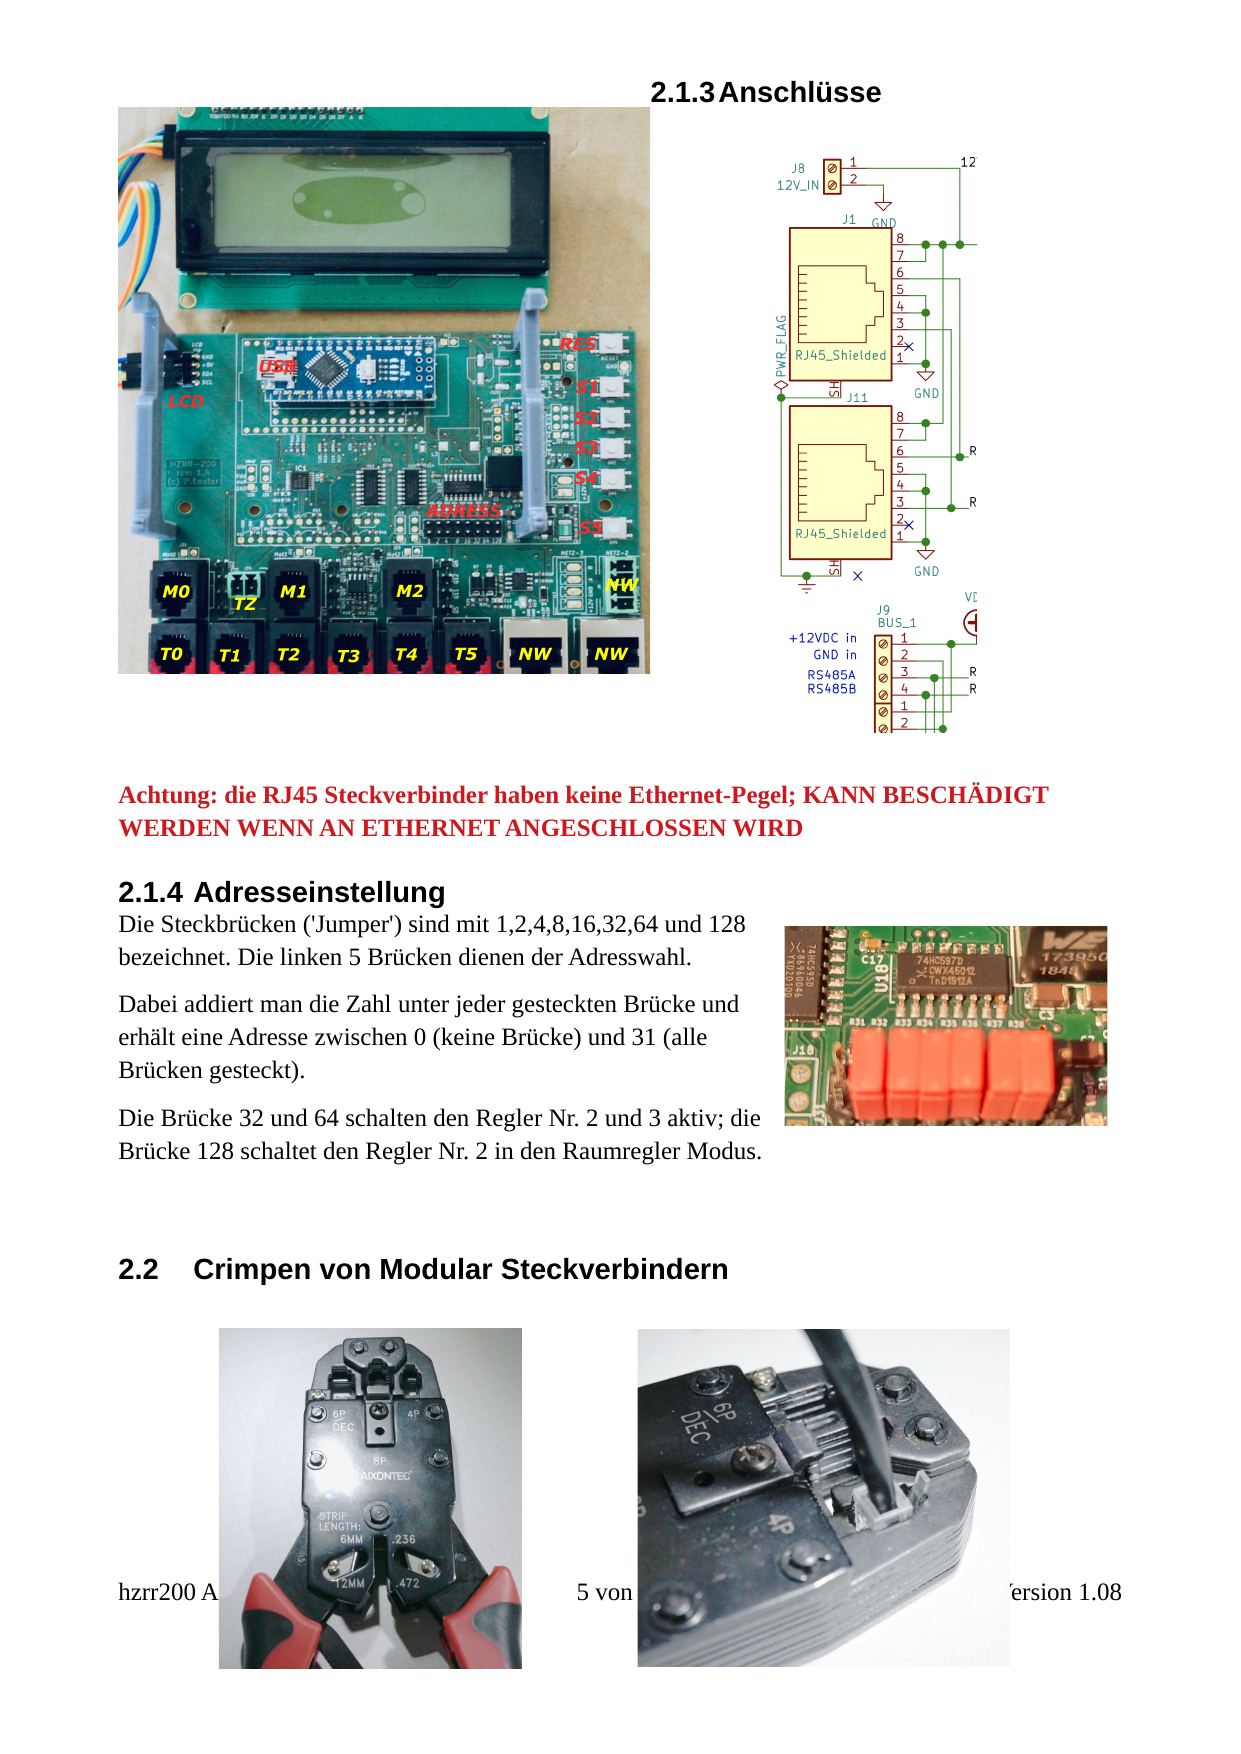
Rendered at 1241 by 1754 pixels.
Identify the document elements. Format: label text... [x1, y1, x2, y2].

picture [770, 150, 978, 733]
picture [118, 107, 651, 674]
text Die Brücke 32 und 64 schalten den Regler Nr. 2 und 3 aktiv; die Brücke 128 schaltet den Regler Nr. 2 in den Raumregler Modus. [118, 1103, 1122, 1165]
text Bild 5: Crimpen eines RJ10 (4P4) Steckers [638, 1310, 1010, 1329]
text Bild 3: Steckbrücken für Adresse und Optionen [784, 907, 1107, 926]
picture [784, 926, 1108, 1126]
subtitle Adresseinstellung [118, 875, 1122, 909]
text Dabei addiert man die Zahl unter jeder gesteckten Brücke und erhält eine Adresse zwischen 0 (keine Brücke) und 31 (alle Brücken gesteckt). [118, 989, 784, 1084]
text Bild 2: Durchverbundene Pins 4-Pol Steckklemmen und RJ45 Stecker [771, 131, 977, 150]
picture [218, 1328, 522, 1669]
picture [637, 1329, 1010, 1667]
text Die Steckbrücken ('Jumper') sind mit 1,2,4,8,16,32,64 und 128 bezeichnet. Die linken 5 Brücken dienen der Adresswahl. [118, 909, 784, 970]
text Bild 4: Crimpzange für 6Px, 8Px und 4Px Modular Stecker (RJ-) [219, 1309, 522, 1328]
text Bild 1: Anschlüsse, Schalter, Adresse [118, 87, 650, 107]
text Achtung: die RJ45 Steckverbinder haben keine Ethernet-Pegel; KANN BESCHÄDIGT WERDEN WENN AN ETHERNET ANGESCHLOSSEN WIRD [118, 780, 1122, 842]
subtitle Crimpen von Modular Steckverbindern [118, 1252, 1122, 1286]
subtitle Anschlüsse [650, 75, 1122, 108]
